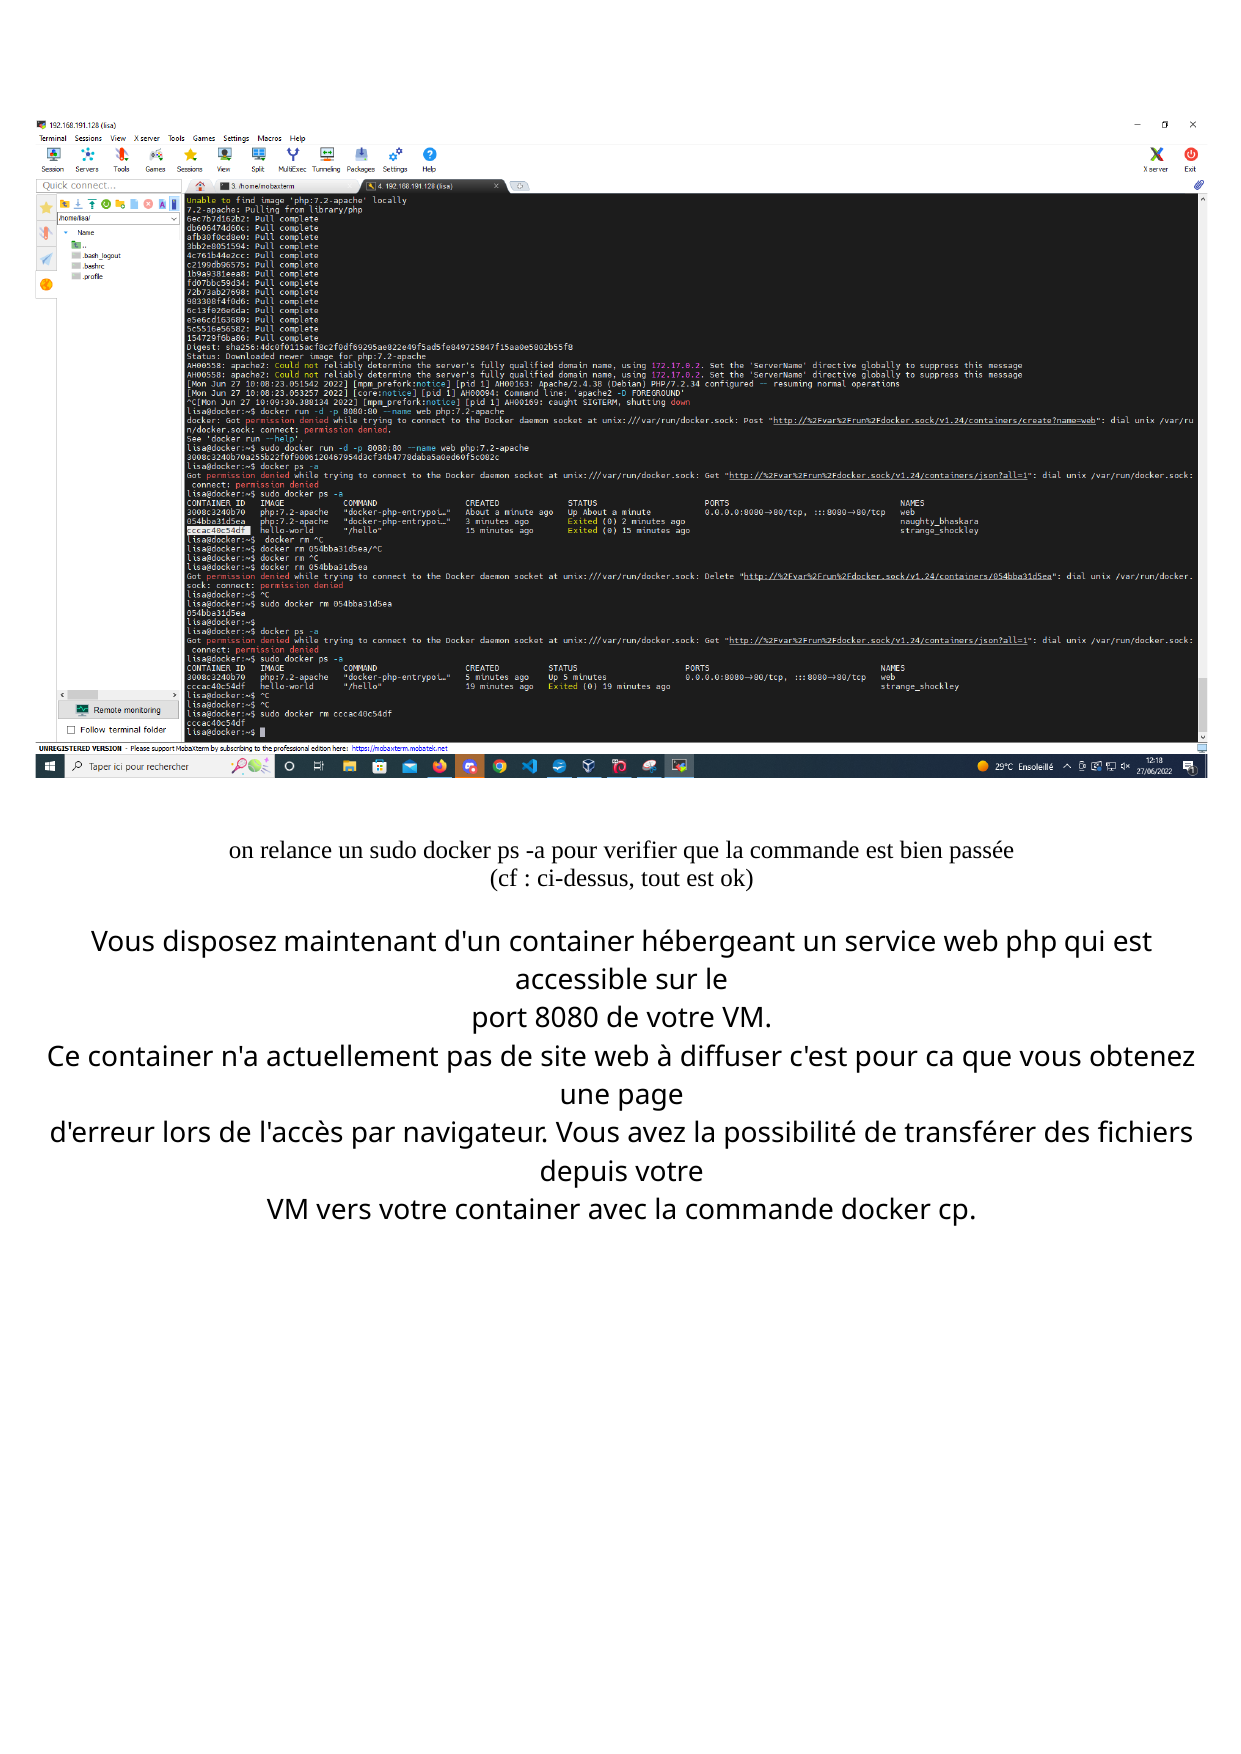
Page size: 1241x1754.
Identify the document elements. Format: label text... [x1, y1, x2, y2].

text on relance un sudo docker ps -a pour verifier que la commande est bien passée [36, 835, 1207, 863]
text Vous disposez maintenant d'un container hébergeant un service web php qui est accessible sur le port 8080 de votre VM. Ce container n'a actuellement pas de site web à diffuser c'est pour ca que vous obtenez une page d'erreur lors de l'accès par navigateur. Vous avez la possibilité de transférer des fichiers depuis votre VM vers votre container avec la commande docker cp. [36, 921, 1207, 1228]
picture [35, 118, 1208, 778]
text (cf : ci-dessus, tout est ok) [36, 863, 1207, 892]
